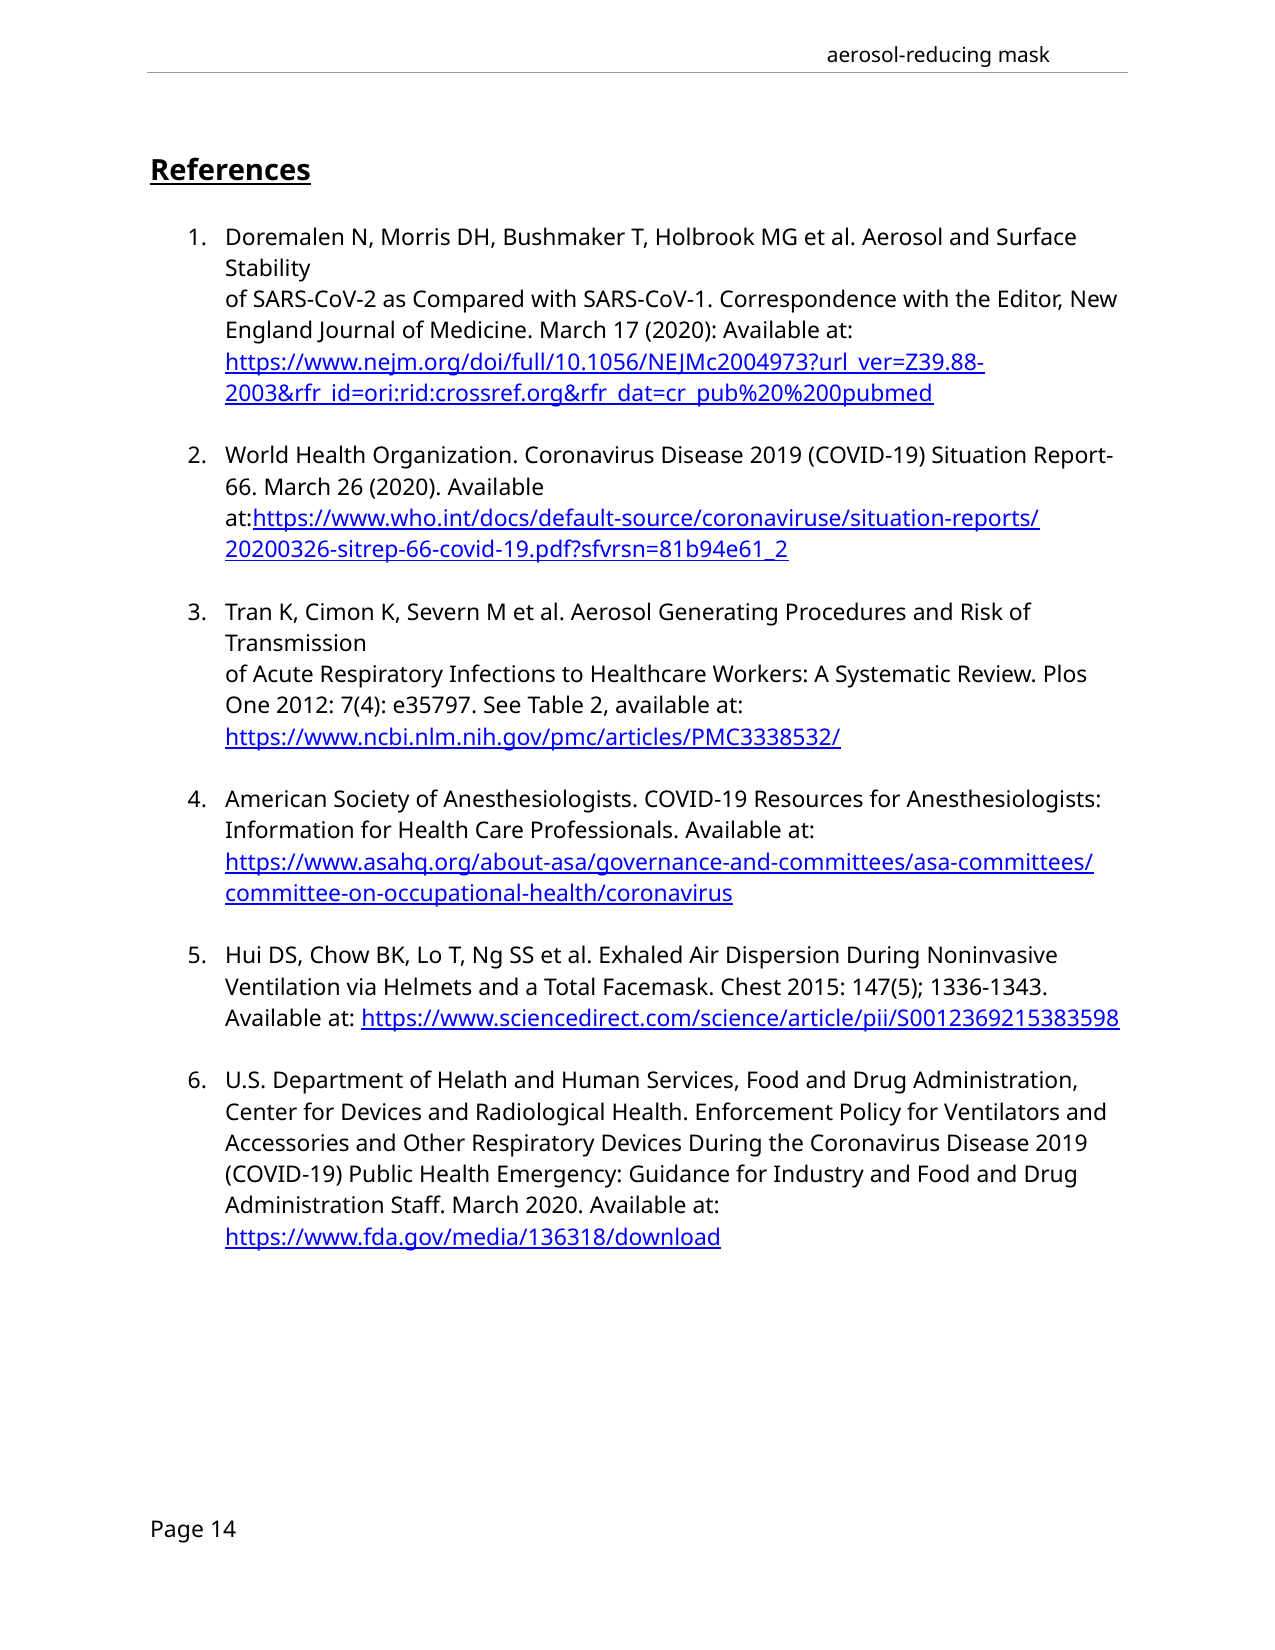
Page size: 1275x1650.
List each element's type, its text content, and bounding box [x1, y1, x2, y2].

list Doremalen N, Morris DH, Bushmaker T, Holbrook MG et al. Aerosol and Surface Stability [187, 221, 1125, 283]
list of Acute Respiratory Infections to Healthcare Workers: A Systematic Review. Plos One 2012: 7(4): e35797. See Table 2, available at: https://www.ncbi.nlm.nih.gov/pmc/articles/PMC3338532/ [225, 658, 1125, 752]
list World Health Organization. Coronavirus Disease 2019 (COVID-19) Situation Report- 66. March 26 (2020). Available at:https://www.who.int/docs/default-source/coronaviruse/situation-reports/20200326-sitrep-66-covid-19.pdf?sfvrsn=81b94e61_2 [187, 439, 1125, 564]
list Tran K, Cimon K, Severn M et al. Aerosol Generating Procedures and Risk of Transmission [187, 596, 1125, 658]
list Hui DS, Chow BK, Lo T, Ng SS et al. Exhaled Air Dispersion During Noninvasive Ventilation via Helmets and a Total Facemask. Chest 2015: 147(5); 1336-1343. Available at: https://www.sciencedirect.com/science/article/pii/S0012369215383598 [187, 939, 1125, 1033]
list U.S. Department of Helath and Human Services, Food and Drug Administration, Center for Devices and Radiological Health. Enforcement Policy for Ventilators and Accessories and Other Respiratory Devices During the Coronavirus Disease 2019 (COVID-19) Public Health Emergency: Guidance for Industry and Food and Drug Administration Staff. March 2020. Available at: https://www.fda.gov/media/136318/download [187, 1064, 1125, 1252]
list Information for Health Care Professionals. Available at: https://www.asahq.org/about-asa/governance-and-committees/asa-committees/committee-on-occupational-health/coronavirus [225, 814, 1125, 908]
text of SARS-CoV-2 as Compared with SARS-CoV-1. Correspondence with the Editor, New England Journal of Medicine. March 17 (2020): Available at: https://www.nejm.org/doi/full/10.1056/NEJMc2004973?url_ver=Z39.88-2003&rfr_id=ori:rid:crossref.org&rfr_dat=cr_pub%20%200pubmed [225, 283, 1125, 408]
list American Society of Anesthesiologists. COVID-19 Resources for Anesthesiologists: [187, 783, 1125, 814]
text References [150, 150, 1125, 189]
